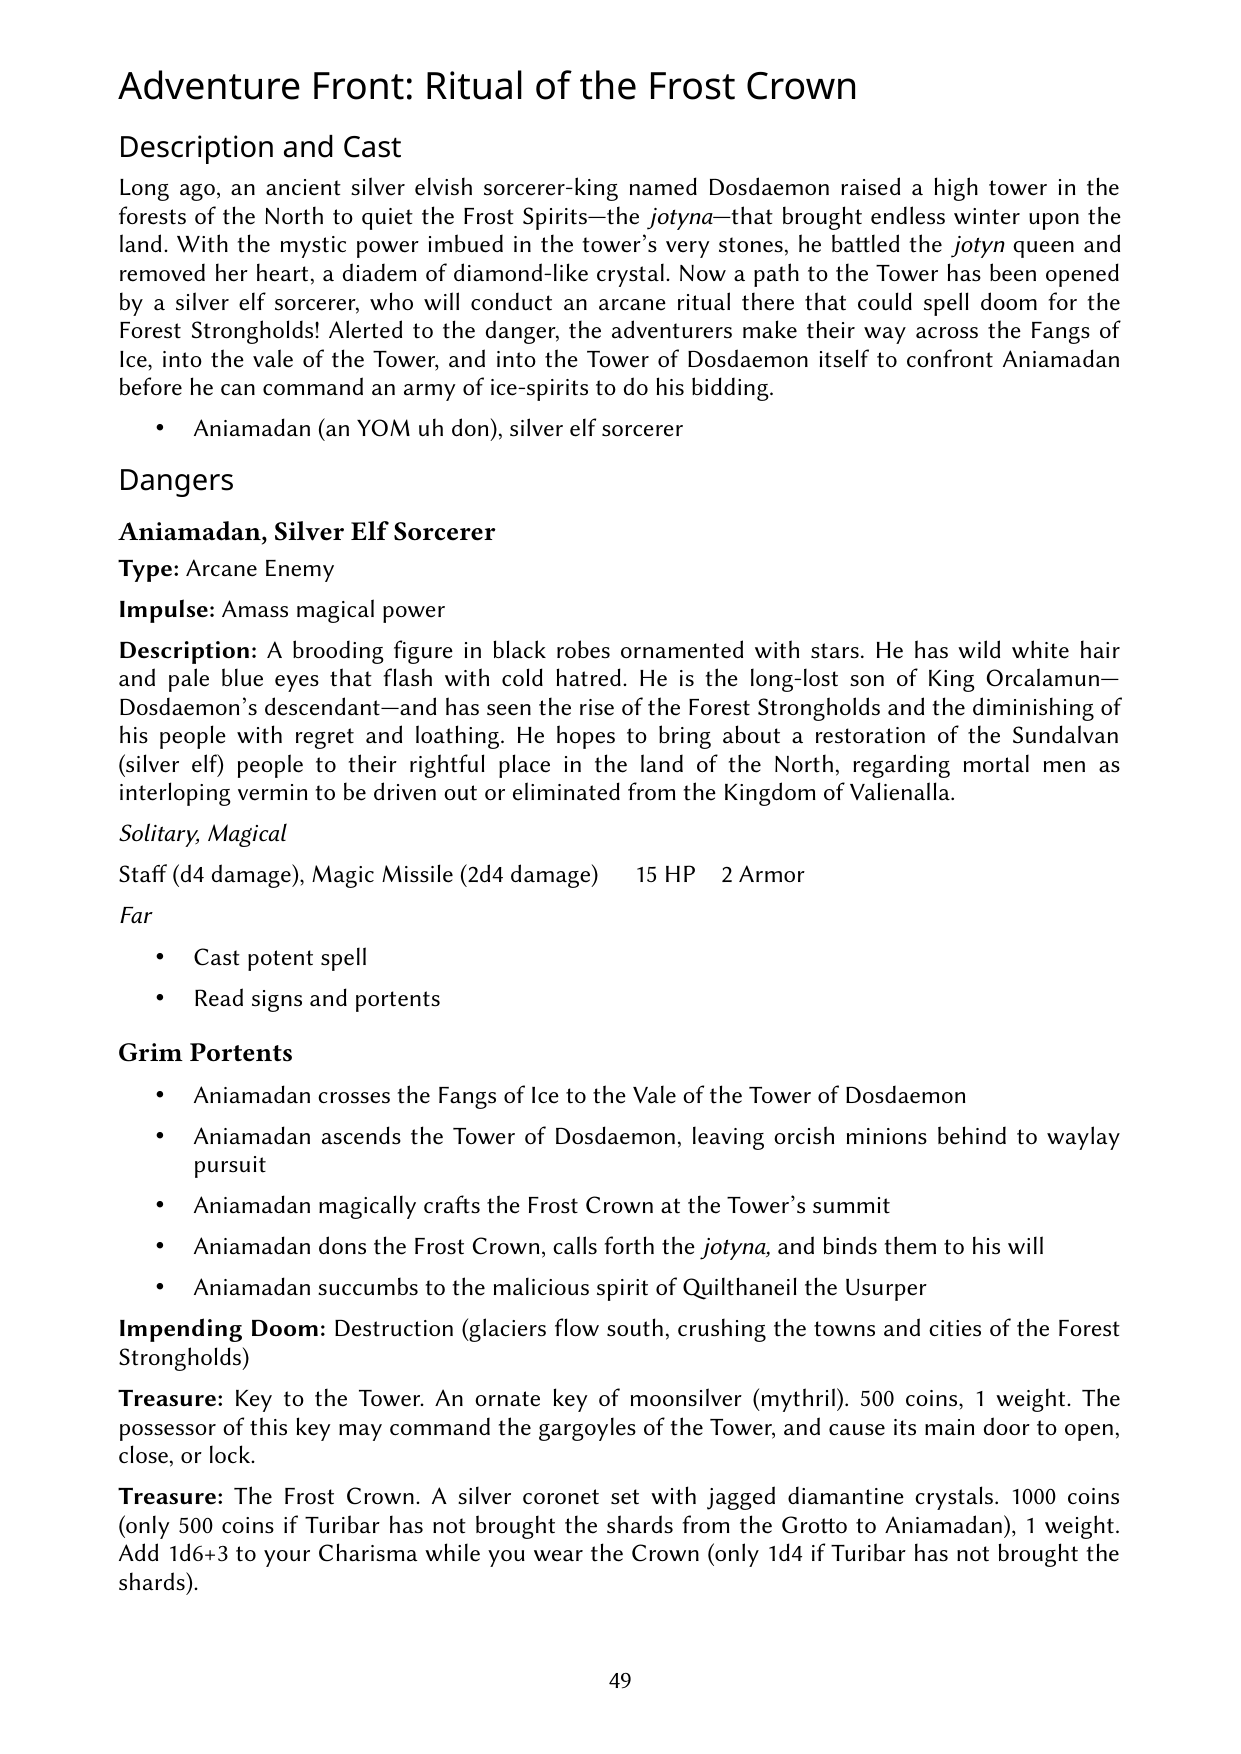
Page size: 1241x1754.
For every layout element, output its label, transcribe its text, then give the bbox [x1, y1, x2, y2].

text Far [118, 902, 1122, 930]
list Aniamadan dons the Frost Crown, calls forth the jotyna, and binds them to his will [156, 1232, 1122, 1261]
subtitle Description and Cast [118, 127, 1122, 166]
subtitle Adventure Front: Ritual of the Frost Crown [118, 59, 1122, 110]
text Impulse: Amass magical power [118, 595, 1122, 623]
text Description: A brooding figure in black robes ornamented with stars. He has wild white hair and pale blue eyes that flash with cold hatred. He is the long-lost son of King Orcalamun—Dosdaemon’s descendant—and has seen the rise of the Forest Strongholds and the diminishing of his people with regret and loathing. He hopes to bring about a restoration of the Sundalvan (silver elf) people to their rightful place in the land of the North, regarding mortal men as interloping vermin to be driven out or eliminated from the Kingdom of Valienalla. [118, 636, 1122, 807]
list Aniamadan (an YOM uh don), silver elf sorcerer [156, 414, 1122, 443]
text Long ago, an ancient silver elvish sorcerer-king named Dosdaemon raised a high tower in the forests of the North to quiet the Frost Spirits—the jotyna—that brought endless winter upon the land. With the mystic power imbued in the tower’s very stones, he battled the jotyn queen and removed her heart, a diadem of diamond-like crystal. Now a path to the Tower has been opened by a silver elf sorcerer, who will conduct an arcane ritual there that could spell doom for the Forest Strongholds! Alerted to the danger, the adventurers make their way across the Fangs of Ice, into the vale of the Tower, and into the Tower of Dosdaemon itself to confront Aniamadan before he can command an army of ice-spirits to do his bidding. [118, 173, 1122, 402]
text Impending Doom: Destruction (glaciers flow south, crushing the towns and cities of the Forest Strongholds) [118, 1314, 1122, 1371]
text Type: Arcane Enemy [118, 554, 1122, 582]
list Cast potent spell [156, 943, 1122, 971]
text Treasure: The Frost Crown. A silver coronet set with jagged diamantine crystals. 1000 coins (only 500 coins if Turibar has not brought the shards from the Grotto to Aniamadan), 1 weight. Add 1d6+3 to your Charisma while you wear the Crown (only 1d4 if Turibar has not brought the shards). [118, 1482, 1122, 1596]
text Staff (d4 damage), Magic Missile (2d4 damage) 15 HP 2 Armor [118, 861, 1122, 889]
text Grim Portents [118, 1037, 1122, 1068]
list Read signs and portents [156, 984, 1122, 1012]
list Aniamadan ascends the Tower of Dosdaemon, leaving orcish minions behind to waylay pursuit [156, 1122, 1122, 1179]
list Aniamadan crosses the Fangs of Ice to the Vale of the Tower of Dosdaemon [156, 1081, 1122, 1109]
text Treasure: Key to the Tower. An ornate key of moonsilver (mythril). 500 coins, 1 weight. The possessor of this key may command the gargoyles of the Tower, and cause its main door to open, close, or lock. [118, 1384, 1122, 1469]
subtitle Dangers [118, 459, 1122, 499]
text Solitary, Magical [118, 819, 1122, 848]
list Aniamadan succumbs to the malicious spirit of Quilthaneil the Usurper [156, 1273, 1122, 1302]
list Aniamadan magically crafts the Frost Crown at the Tower’s summit [156, 1191, 1122, 1220]
text Aniamadan, Silver Elf Sorcerer [118, 516, 1122, 547]
